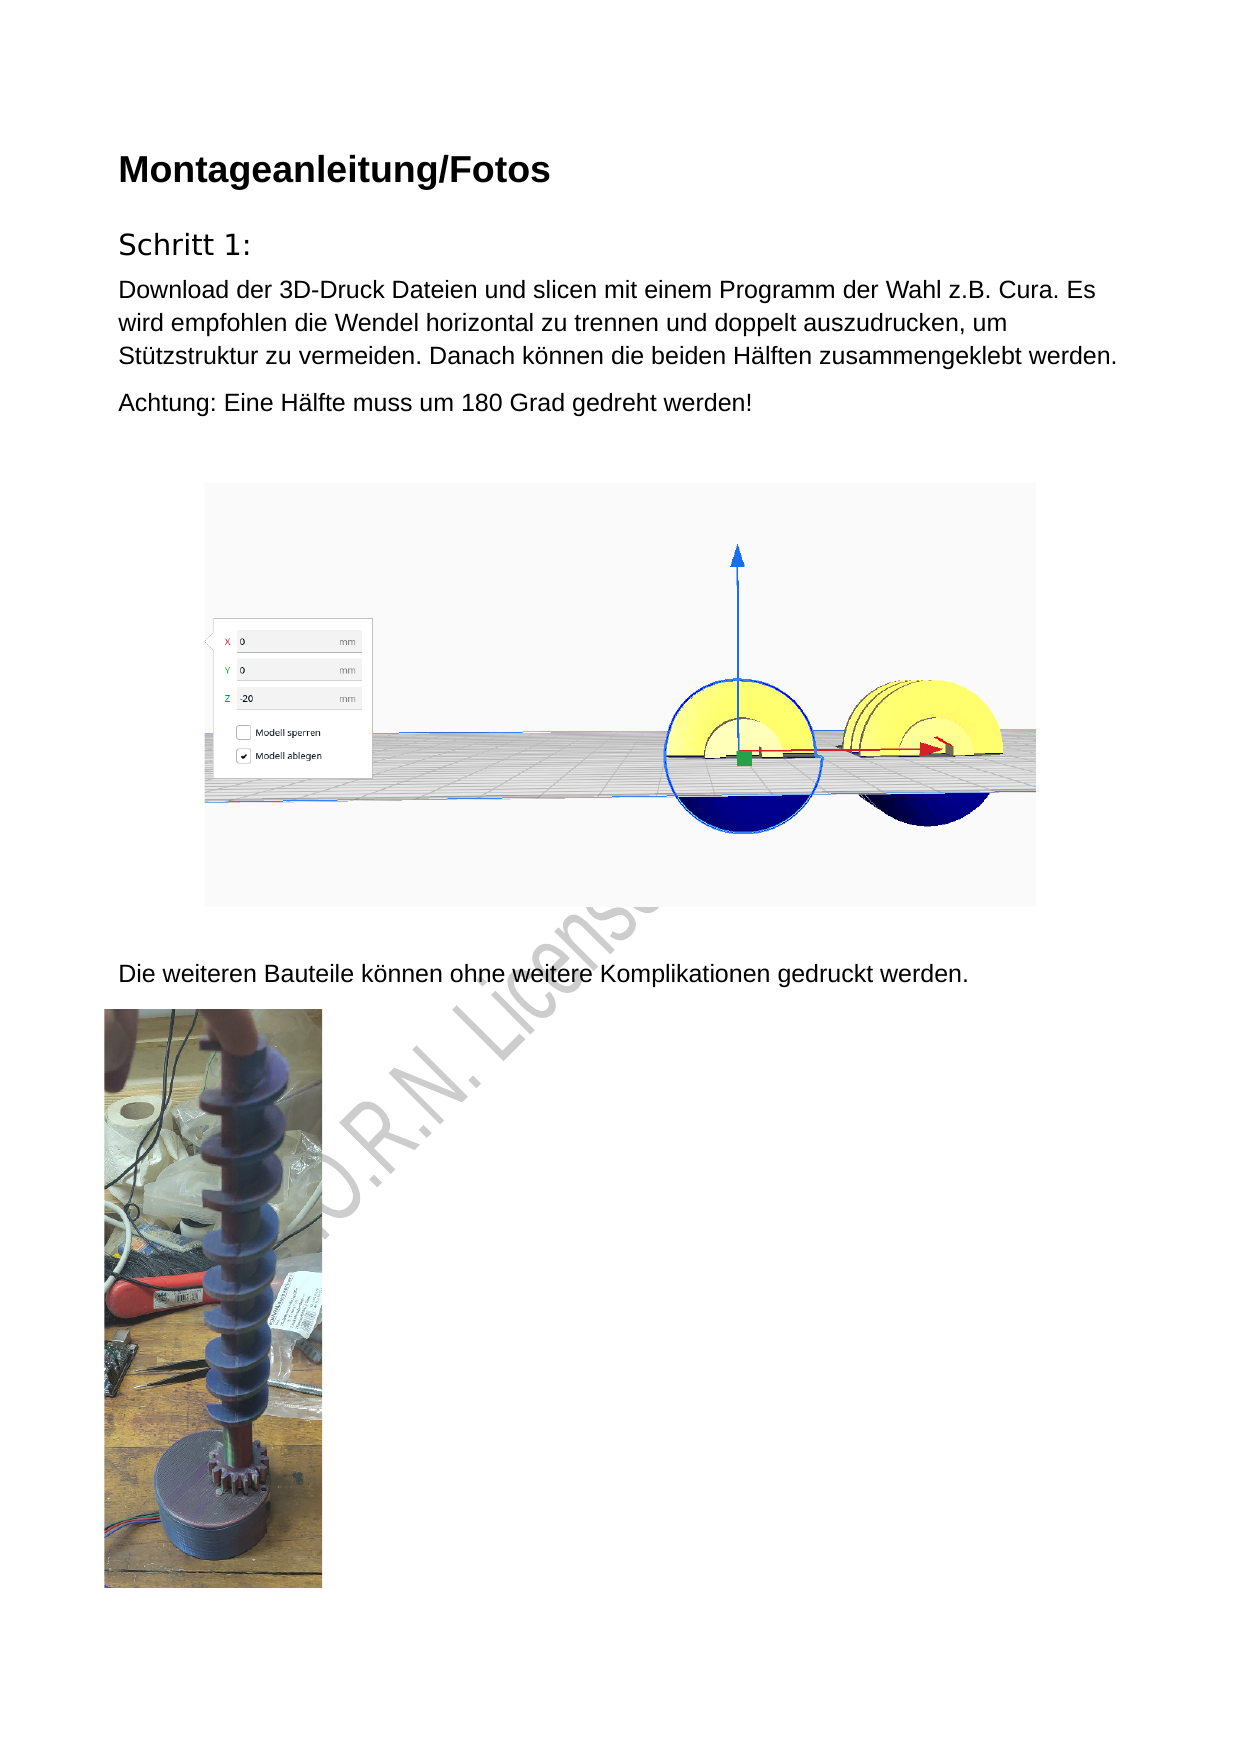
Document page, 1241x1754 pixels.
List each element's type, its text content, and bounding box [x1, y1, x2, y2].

text Download der 3D-Druck Dateien und slicen mit einem Programm der Wahl z.B. Cura. Es wird empfohlen die Wendel horizontal zu trennen und doppelt auszudrucken, um Stützstruktur zu vermeiden. Danach können die beiden Hälften zusammengeklebt werden. [118, 275, 1122, 369]
text Die weiteren Bauteile können ohne weitere Komplikationen gedruckt werden. [553, 959, 1122, 988]
subtitle Montageanleitung/Fotos [118, 148, 1122, 191]
picture [204, 483, 1036, 907]
picture [104, 1009, 323, 1588]
text Die weiteren Bauteile können ohne weitere Komplikationen gedruckt werden. [118, 959, 535, 988]
text Achtung: Eine Hälfte muss um 180 Grad gedreht werden! [118, 388, 1122, 417]
subtitle Schritt 1: [118, 228, 1122, 262]
